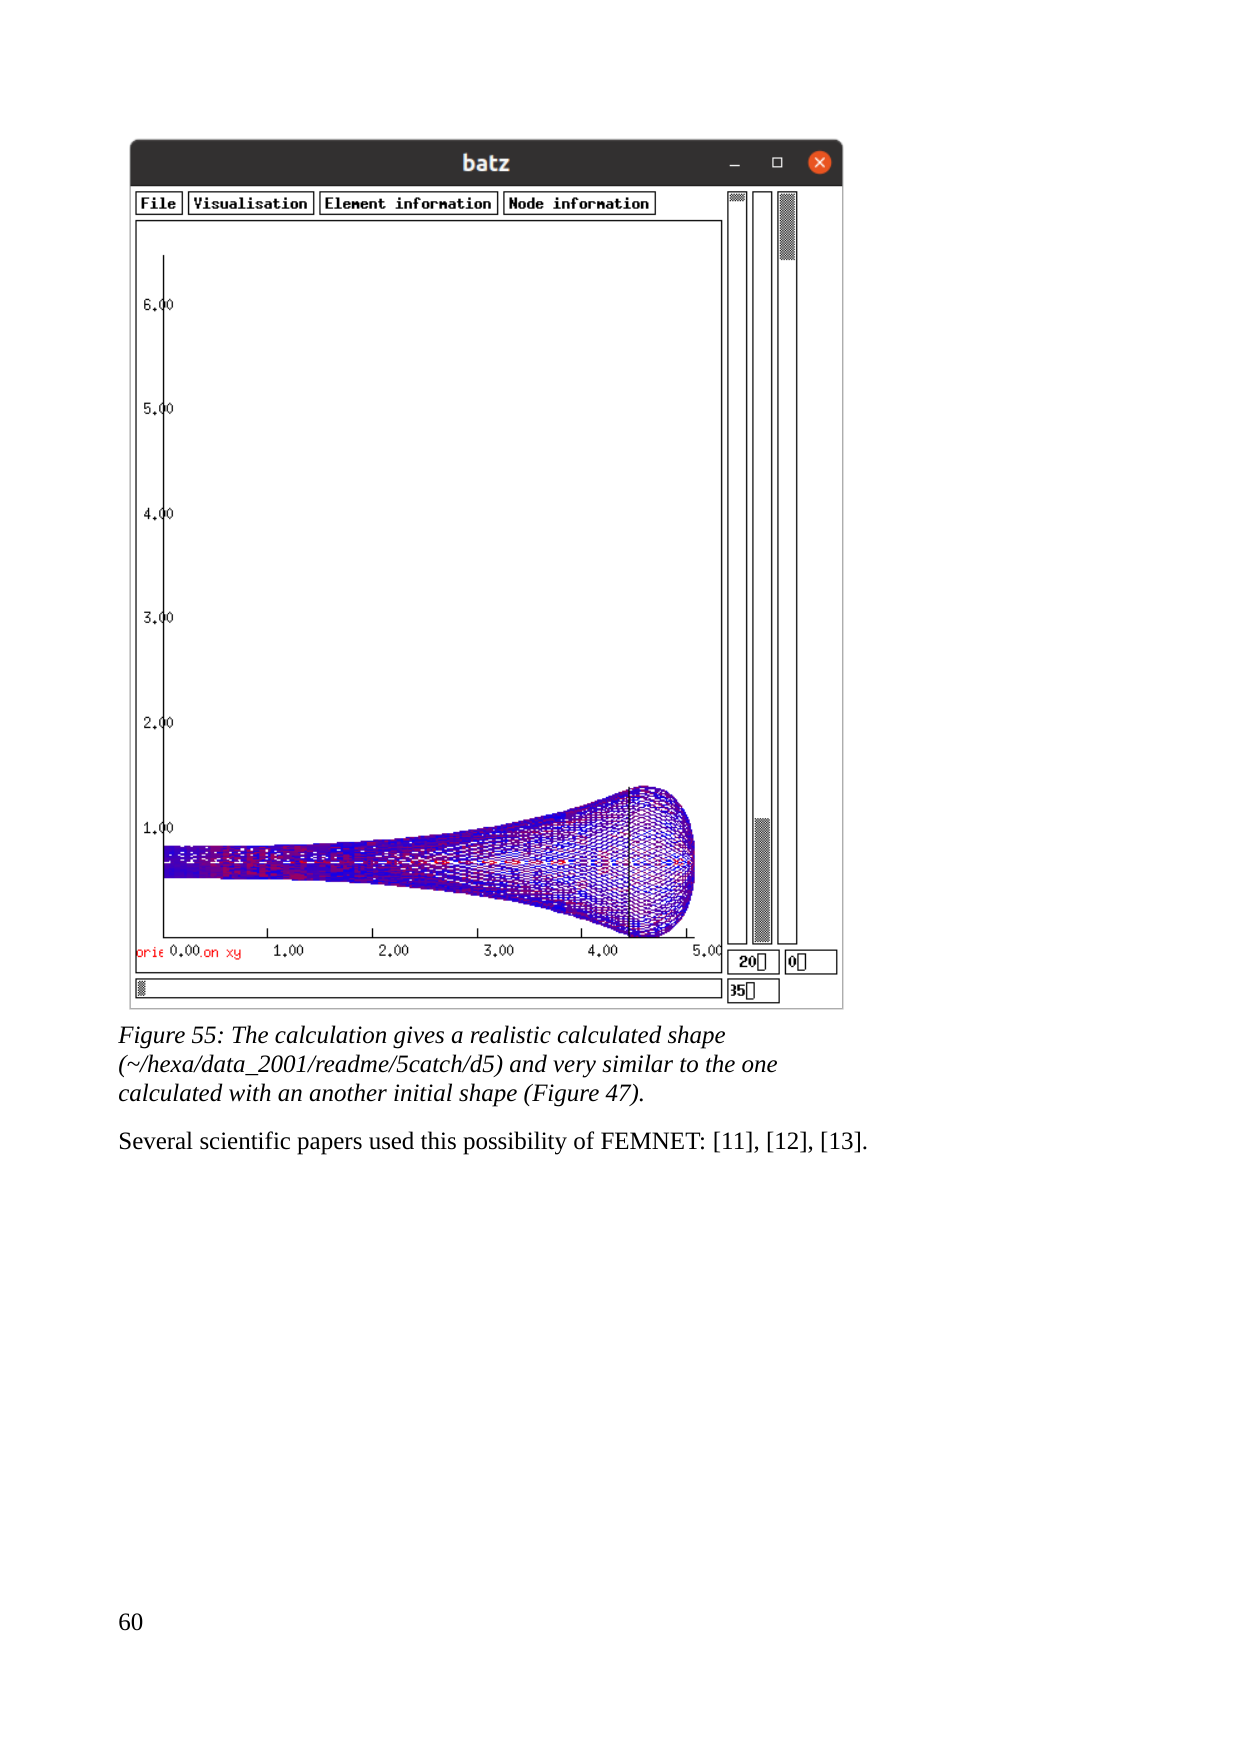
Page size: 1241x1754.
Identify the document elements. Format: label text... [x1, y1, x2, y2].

text Several scientific papers used this possibility of FEMNET: [11], [12], [13]. [118, 1126, 1122, 1154]
picture [118, 130, 855, 1021]
text Figure 55: The calculation gives a realistic calculated shape (~/hexa/data_2001/readme/5catch/d5) and very similar to the one calculated with an another initial shape (Figure 47). [118, 1021, 854, 1107]
